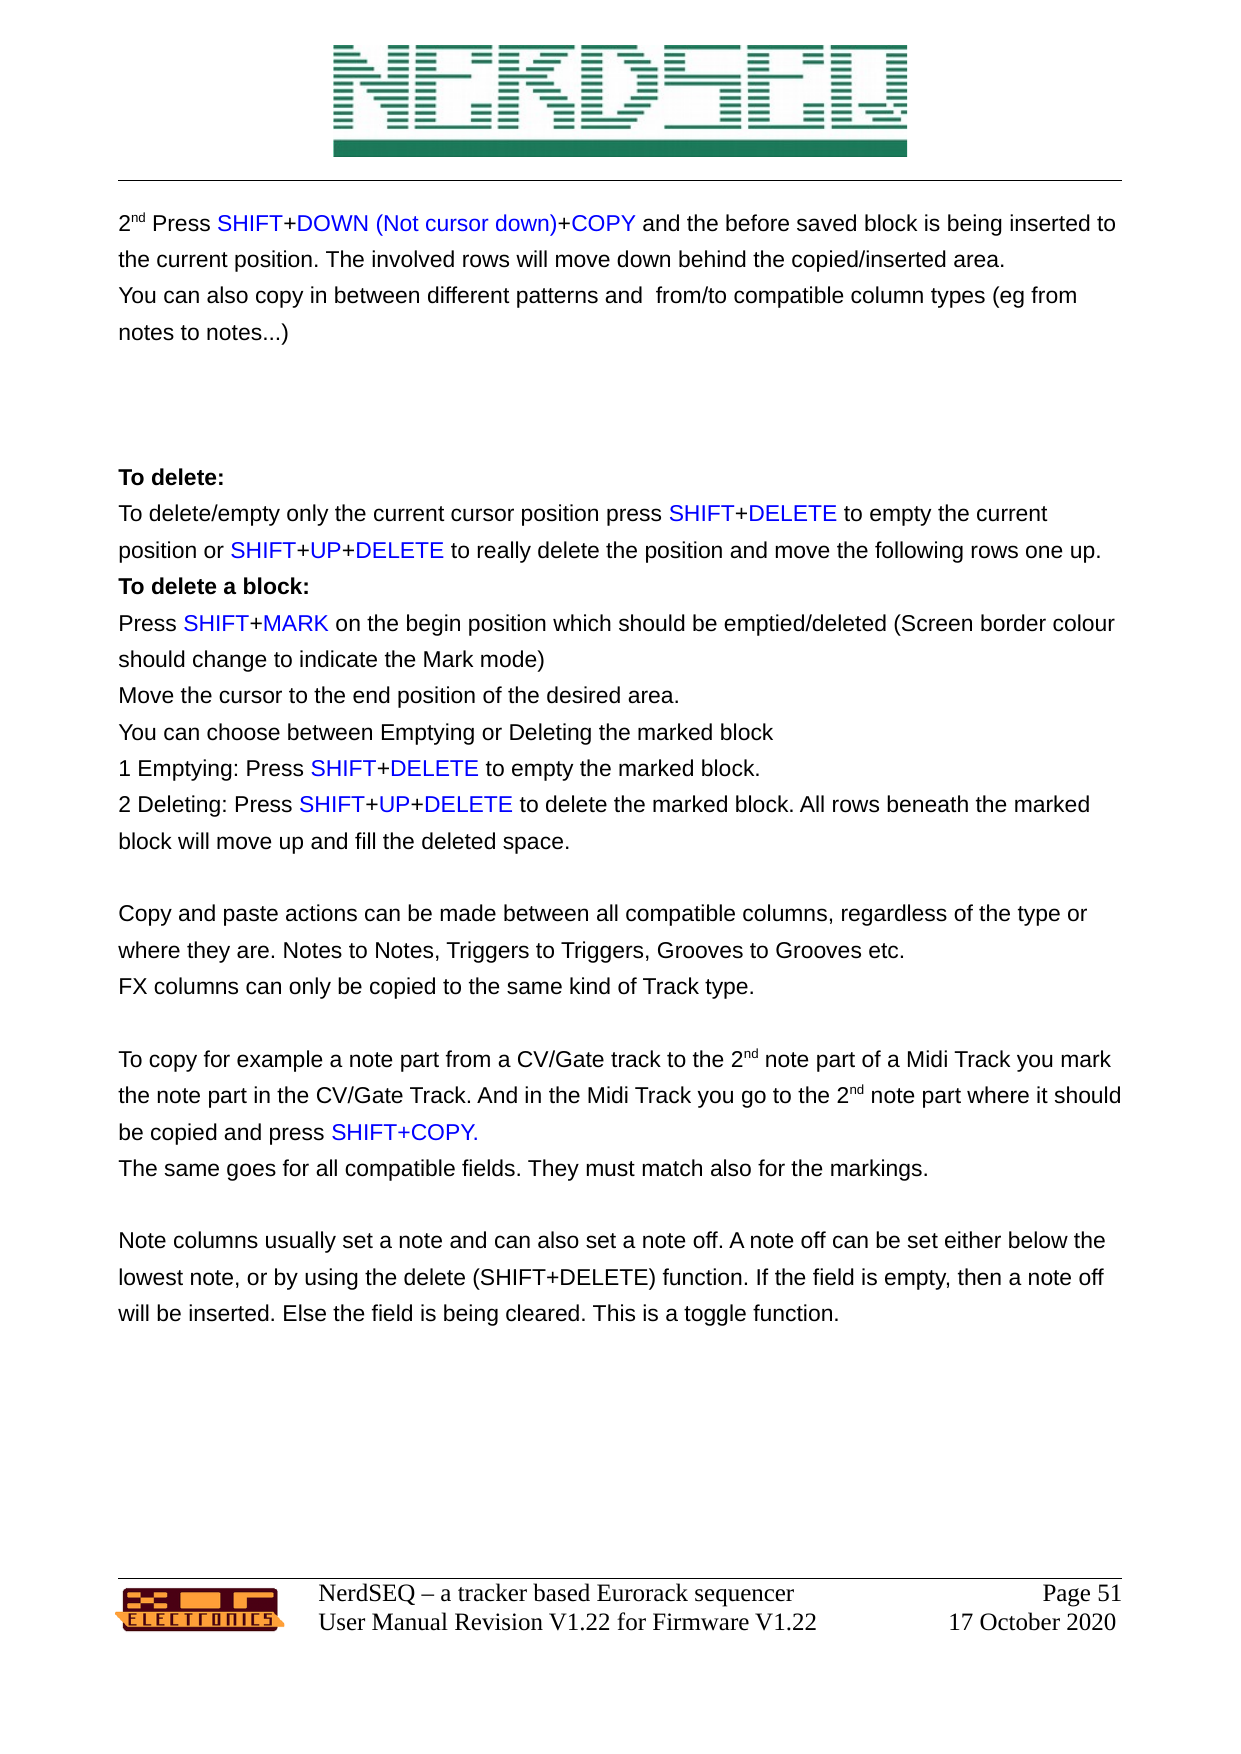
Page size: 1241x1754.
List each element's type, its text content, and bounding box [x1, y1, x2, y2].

picture [115, 1584, 285, 1634]
text The same goes for all compatible fields. They must match also for the markings. [118, 1155, 1122, 1181]
text You can also copy in between different patterns and from/to compatible column types (eg from notes to notes...) [118, 282, 1122, 345]
text Move the cursor to the end position of the desired area. [118, 682, 1122, 708]
text 2nd Press SHIFT+DOWN (Not cursor down)+COPY and the before saved block is being inserted to the current position. The involved rows will move down behind the copied/inserted area. [118, 209, 1122, 272]
text Press SHIFT+MARK on the begin position which should be emptied/deleted (Screen border colour should change to indicate the Mark mode) [118, 609, 1122, 672]
text To delete/empty only the current cursor position press SHIFT+DELETE to empty the current position or SHIFT+UP+DELETE to really delete the position and move the following rows one up. [118, 500, 1122, 563]
picture [333, 45, 908, 157]
text Note columns usually set a note and can also set a note off. A note off can be set either below the lowest note, or by using the delete (SHIFT+DELETE) function. If the field is empty, then a note off will be inserted. Else the field is being cleared. This is a toggle function. [118, 1227, 1122, 1327]
text 2 Deleting: Press SHIFT+UP+DELETE to delete the marked block. All rows beneath the marked block will move up and fill the deleted space. [118, 791, 1122, 854]
text To copy for example a note part from a CV/Gate track to the 2nd note part of a Midi Track you mark the note part in the CV/Gate Track. And in the Midi Track you go to the 2nd note part where it should be copied and press SHIFT+COPY. [118, 1046, 1122, 1145]
text 1 Emptying: Press SHIFT+DELETE to empty the marked block. [118, 755, 1122, 781]
text FX columns can only be copied to the same kind of Track type. [118, 973, 1122, 999]
text To delete a block: [118, 573, 1122, 599]
text Copy and paste actions can be made between all compatible columns, regardless of the type or where they are. Notes to Notes, Triggers to Triggers, Grooves to Grooves etc. [118, 900, 1122, 963]
text You can choose between Emptying or Deleting the marked block [118, 718, 1122, 745]
text To delete: [118, 464, 1122, 490]
